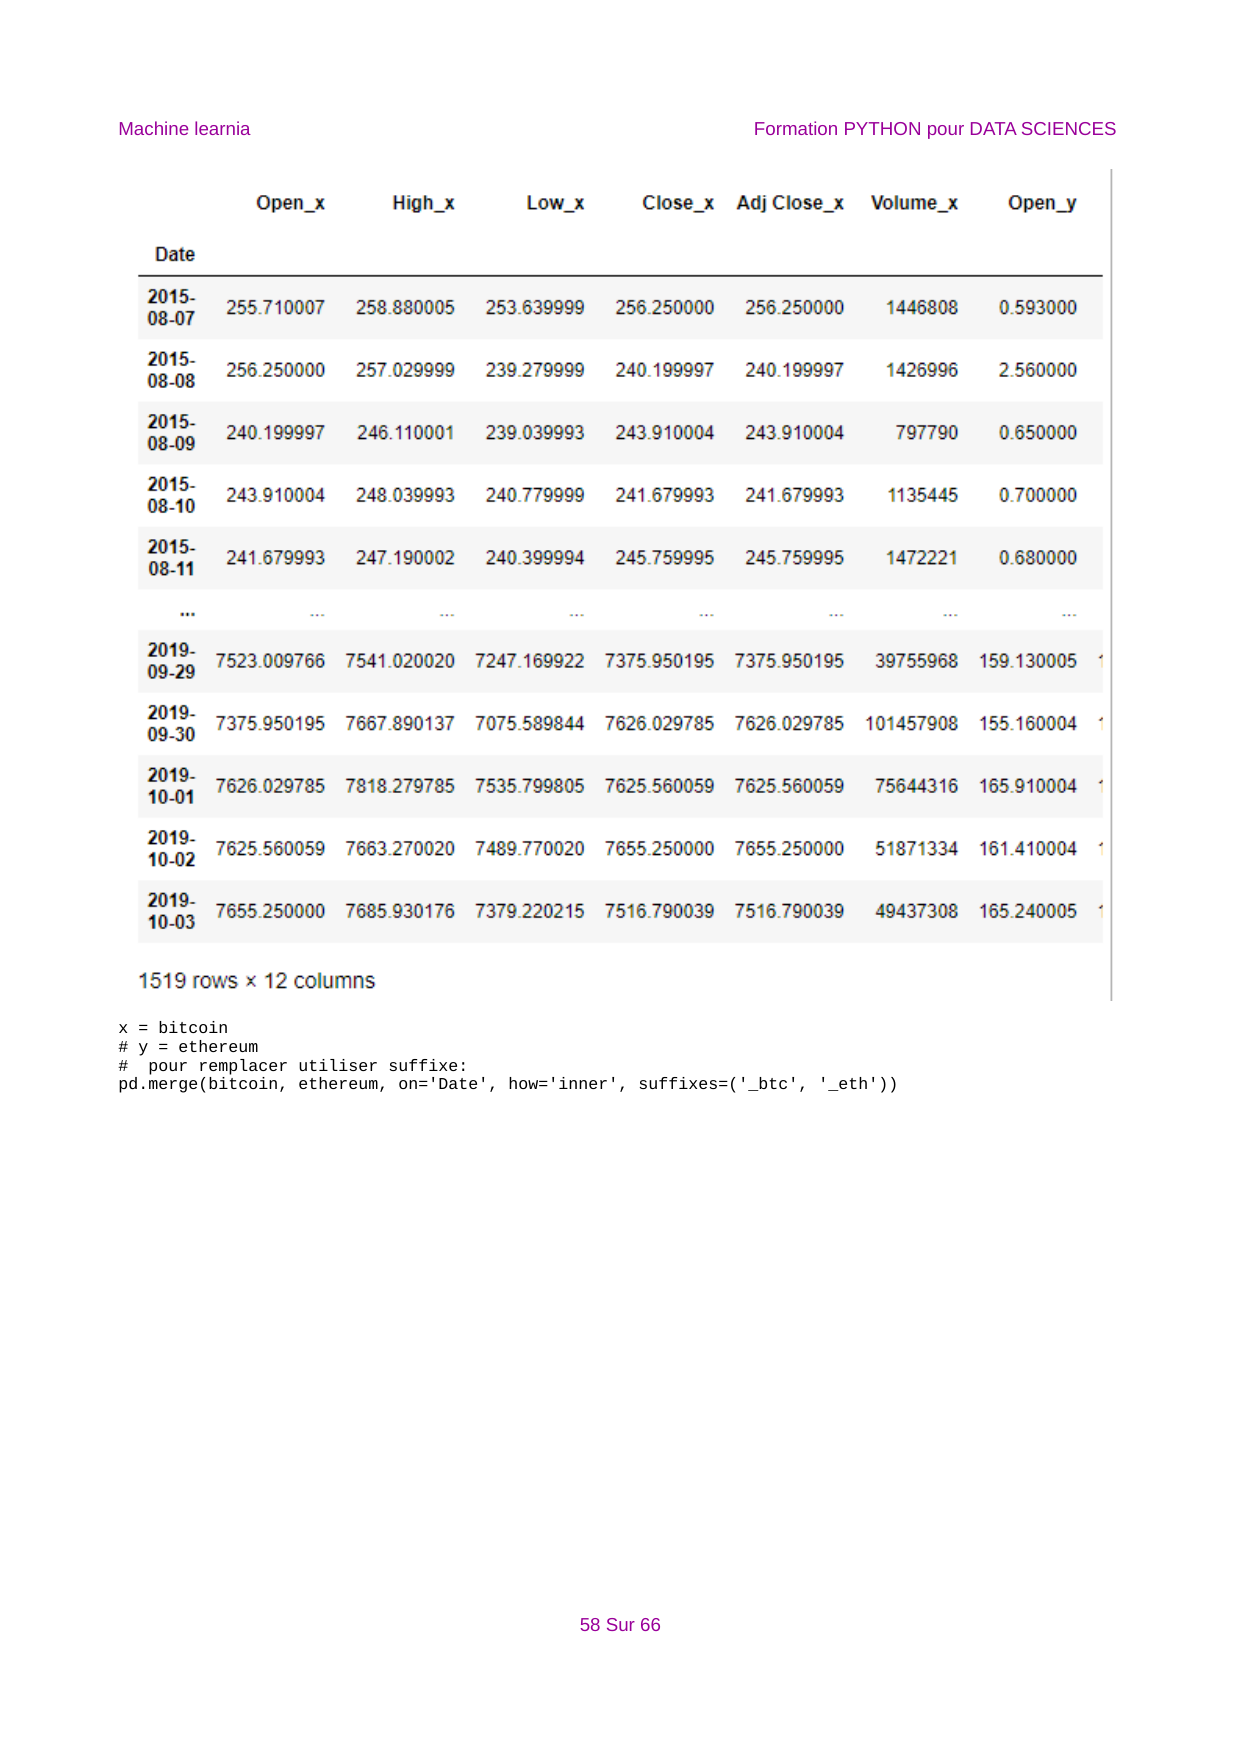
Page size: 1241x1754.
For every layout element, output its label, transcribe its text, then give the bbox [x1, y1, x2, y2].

text # y = ethereum [118, 1038, 1122, 1057]
text x = bitcoin [118, 1019, 1122, 1038]
picture [126, 169, 1114, 1001]
text # pour remplacer utiliser suffixe: [118, 1057, 1122, 1076]
text pd.merge(bitcoin, ethereum, on='Date', how='inner', suffixes=('_btc', '_eth')) [118, 1076, 1122, 1095]
